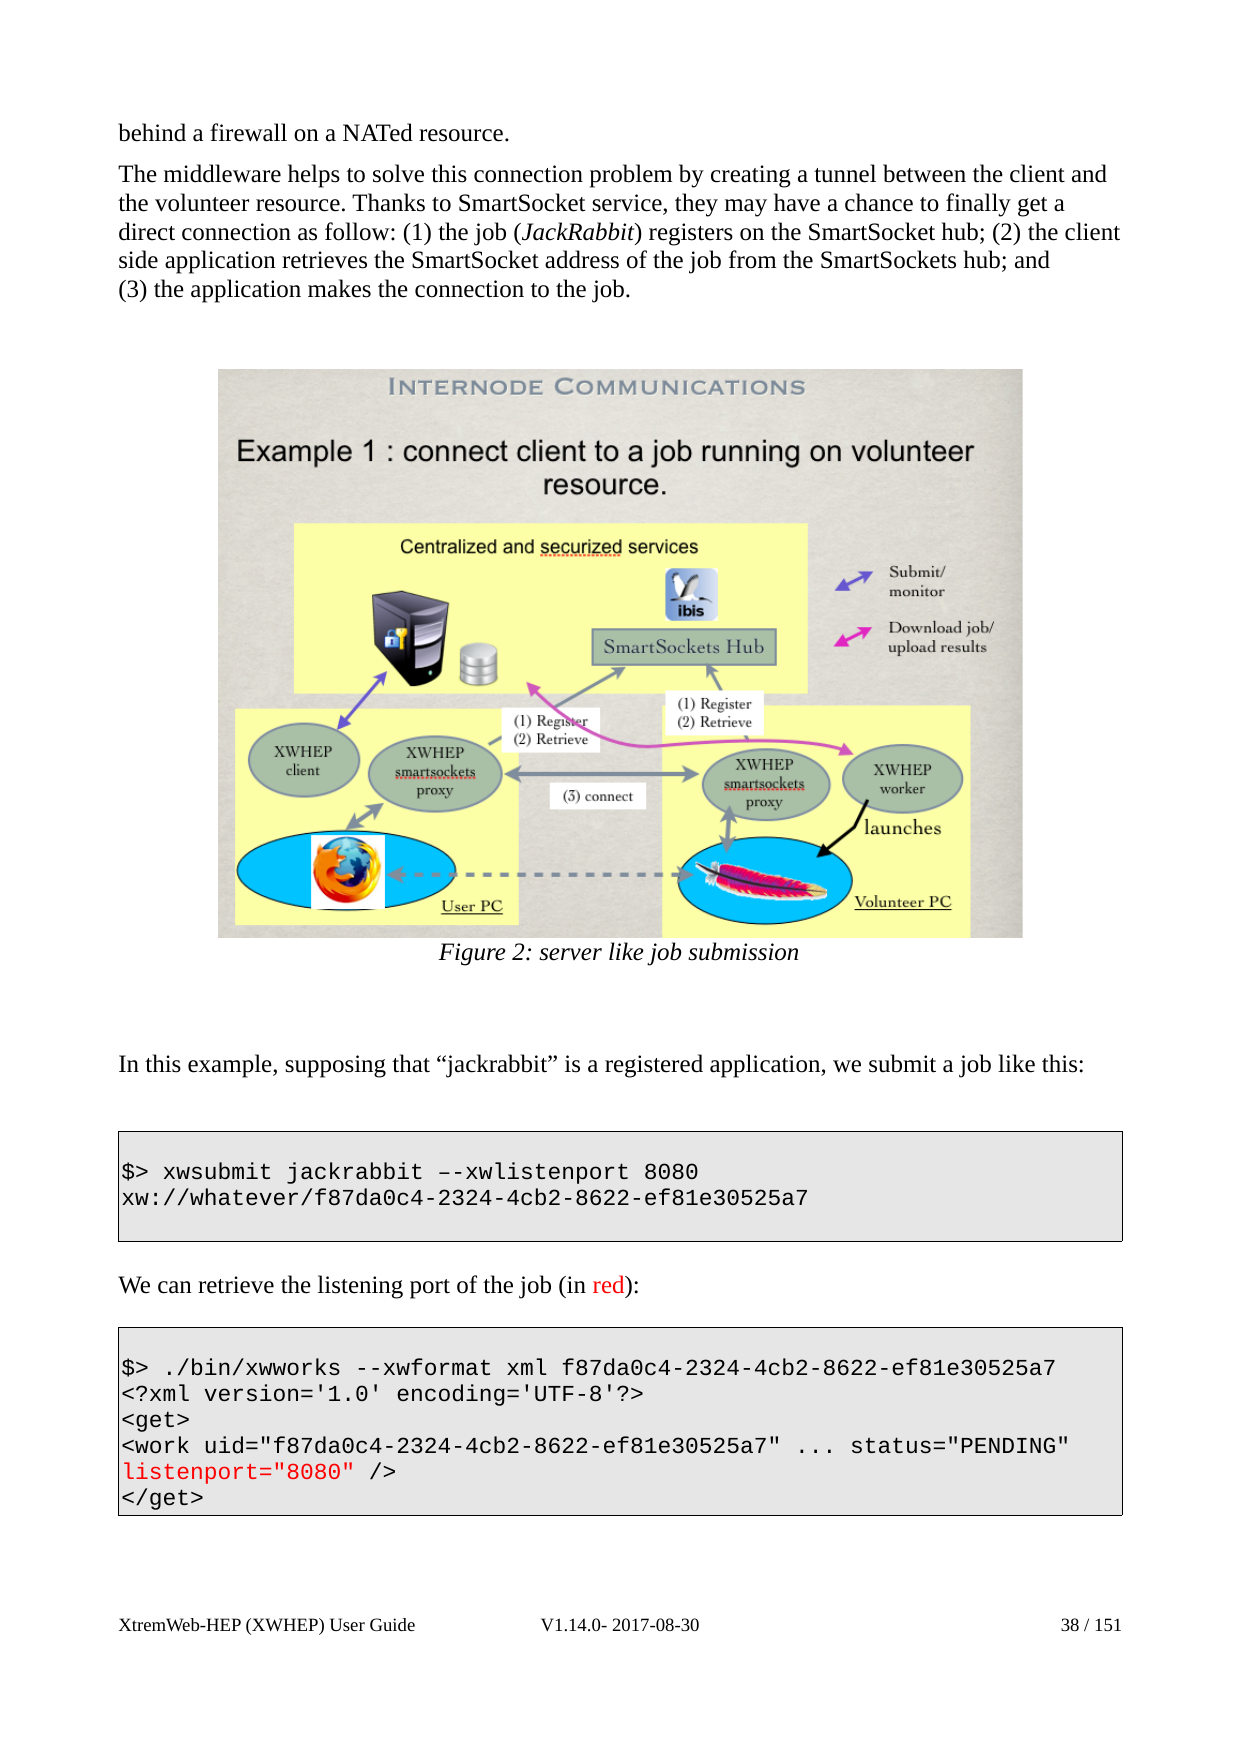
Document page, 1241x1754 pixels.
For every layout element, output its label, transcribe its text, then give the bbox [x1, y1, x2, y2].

text <?xml version='1.0' encoding='UTF-8'?> [119, 1379, 1122, 1405]
text Figure 2: server like job submission [218, 938, 1022, 966]
text behind a firewall on a NATed resource. [118, 118, 1122, 147]
text $> ./bin/xwworks --xwformat xml f87da0c4-2324-4cb2-8622-ef81e30525a7 [119, 1353, 1122, 1379]
picture [218, 369, 1023, 938]
text We can retrieve the listening port of the job (in red): [118, 1270, 1122, 1298]
text $> xwsubmit jackrabbit –-xwlistenport 8080 [119, 1157, 1122, 1183]
text In this example, supposing that “jackrabbit” is a registered application, we submit a job like this: [118, 1049, 1122, 1077]
text </get> [119, 1483, 1122, 1515]
text <get> [119, 1405, 1122, 1431]
text xw://whatever/f87da0c4-2324-4cb2-8622-ef81e30525a7 [119, 1183, 1122, 1209]
text <work uid="f87da0c4-2324-4cb2-8622-ef81e30525a7" ... status="PENDING" listenport="8080" /> [119, 1431, 1122, 1483]
text The middleware helps to solve this connection problem by creating a tunnel between the client and the volunteer resource. Thanks to SmartSocket service, they may have a chance to finally get a direct connection as follow: (1) the job (JackRabbit) registers on the SmartSocket hub; (2) the client side application retrieves the SmartSocket address of the job from the SmartSockets hub; and (3) the application makes the connection to the job. [118, 159, 1122, 303]
